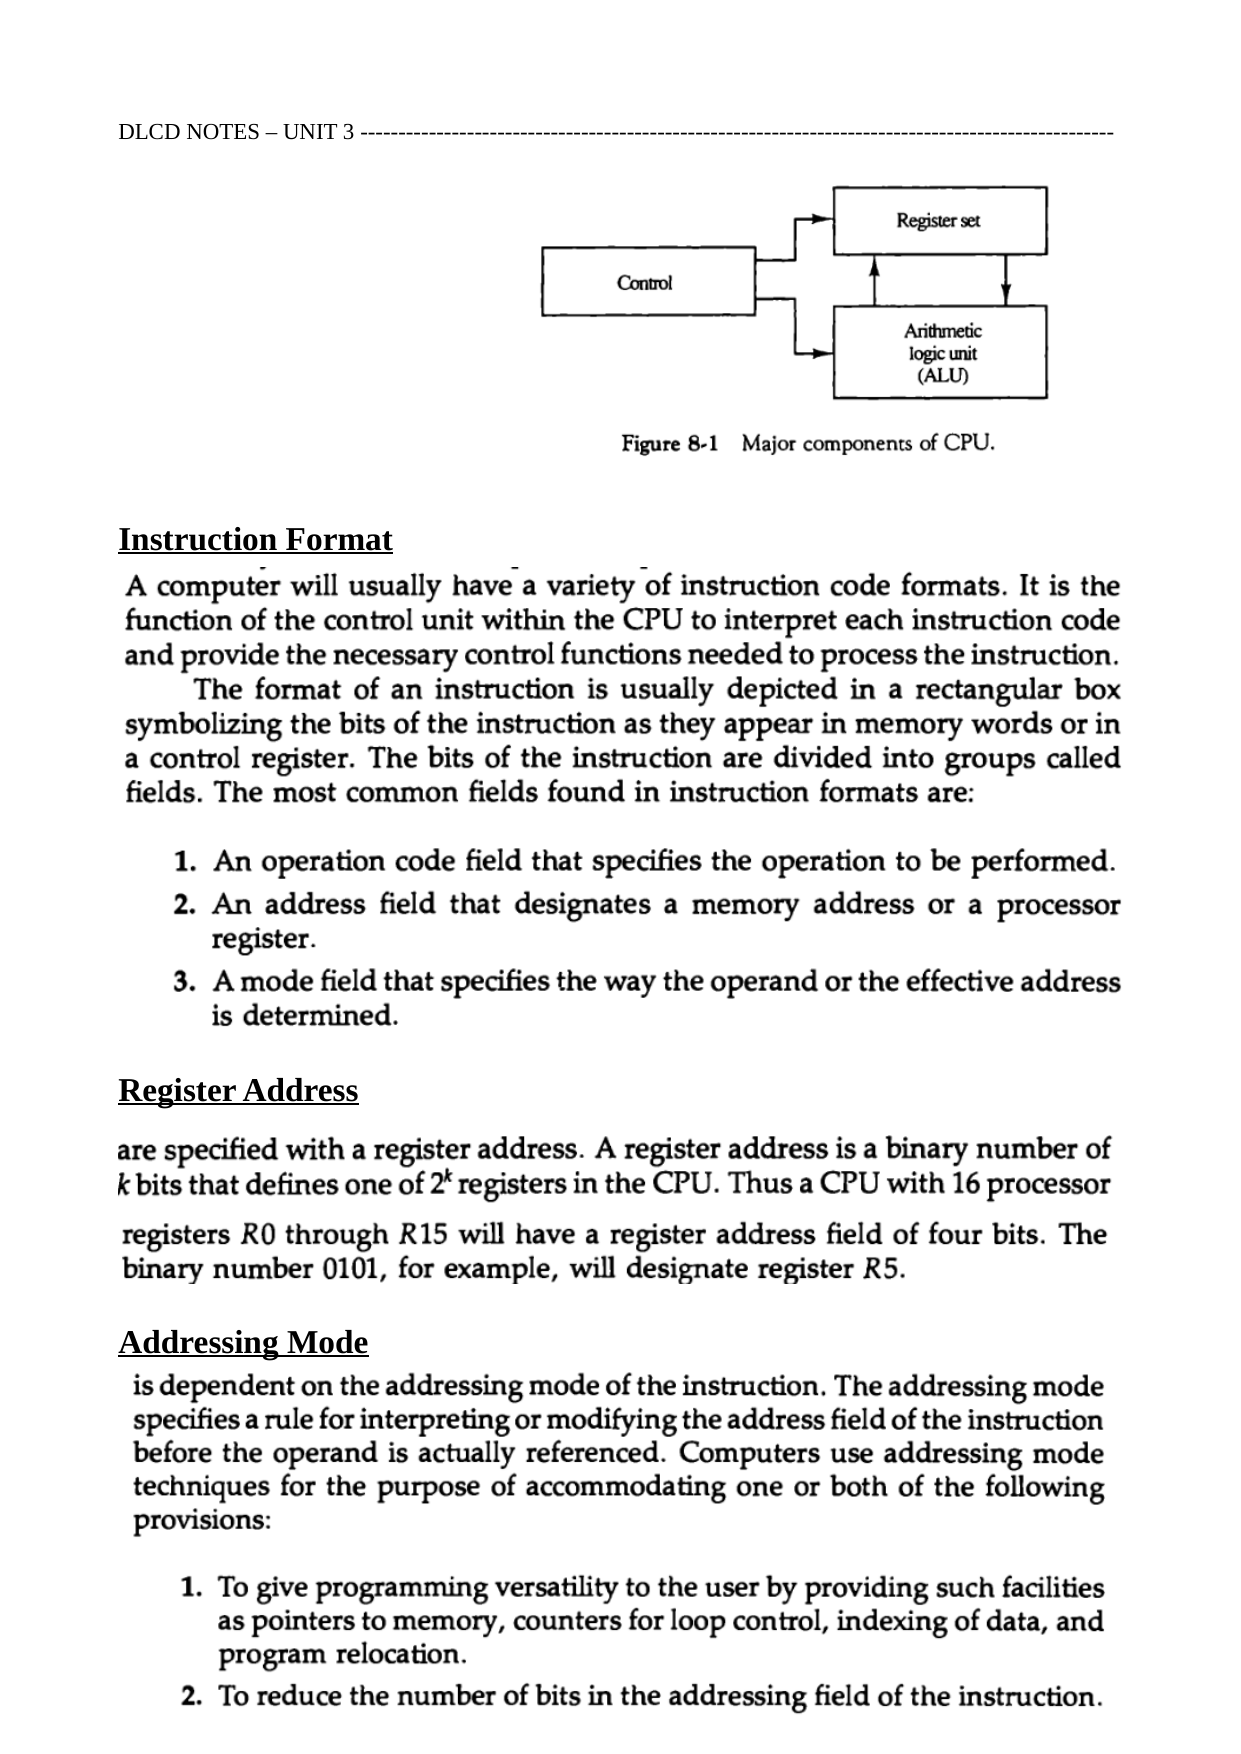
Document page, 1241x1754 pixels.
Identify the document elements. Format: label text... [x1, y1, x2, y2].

picture [520, 174, 1061, 465]
text Register Address [118, 1070, 1122, 1108]
picture [118, 1135, 1123, 1206]
picture [118, 567, 1123, 1032]
picture [123, 1370, 1128, 1736]
picture [114, 1215, 1119, 1284]
text Addressing Mode [118, 1322, 1122, 1360]
text Instruction Format [118, 519, 1122, 557]
